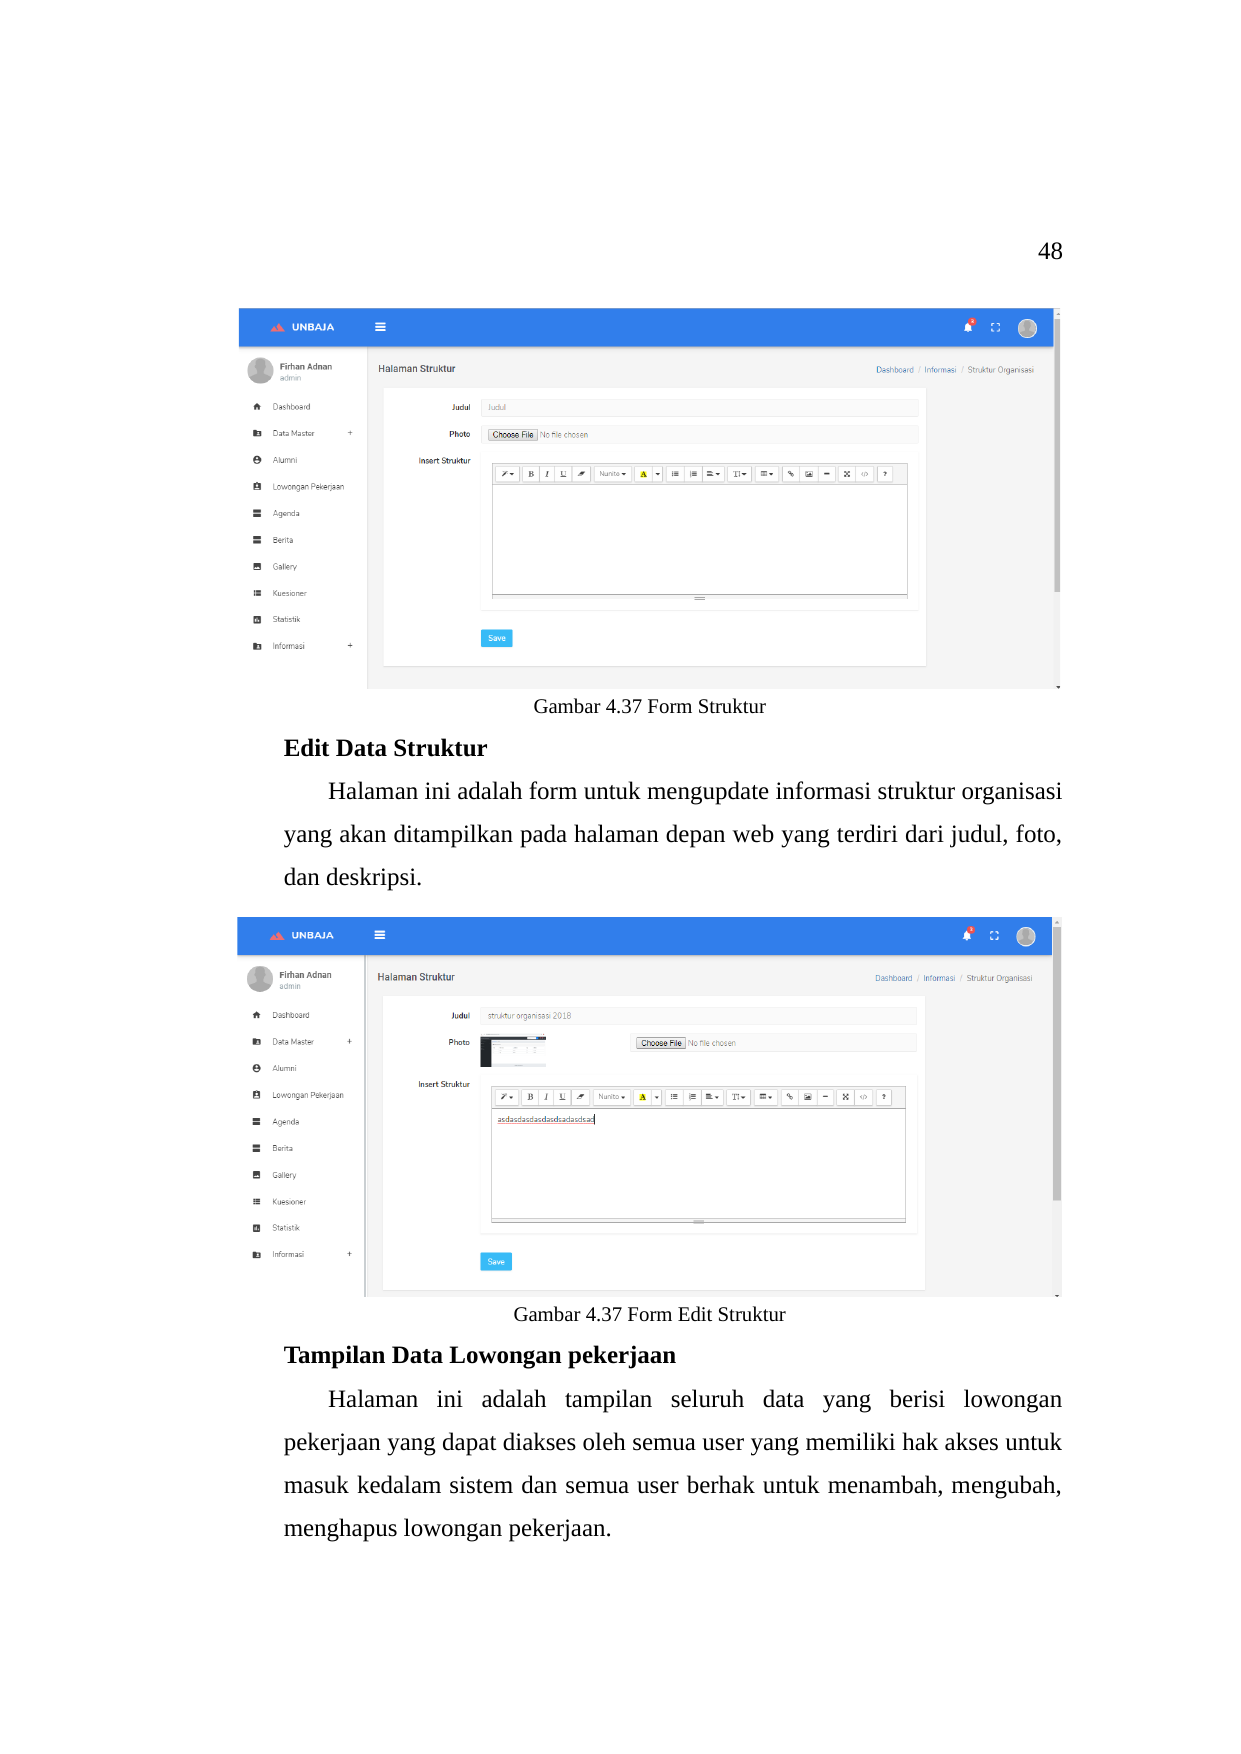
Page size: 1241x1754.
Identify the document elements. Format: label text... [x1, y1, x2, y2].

text Tampilan Data Lowongan pekerjaan [237, 905, 1063, 1369]
text Gambar 4.37 Form Edit Struktur [237, 1297, 1062, 1326]
text Halaman ini adalah tampilan seluruh data yang berisi lowongan pekerjaan yang dapat diakses oleh semua user yang memiliki hak akses untuk masuk kedalam sistem dan semua user berhak untuk menambah, mengubah, menghapus lowongan pekerjaan. [283, 1384, 1063, 1542]
text Edit Data Struktur [239, 295, 1063, 762]
picture [238, 307, 1060, 689]
picture [237, 917, 1062, 1297]
text Halaman ini adalah form untuk mengupdate informasi struktur organisasi yang akan ditampilkan pada halaman depan web yang terdiri dari judul, foto, dan deskripsi. [283, 776, 1063, 891]
text Gambar 4.37 Form Struktur [239, 689, 1060, 718]
